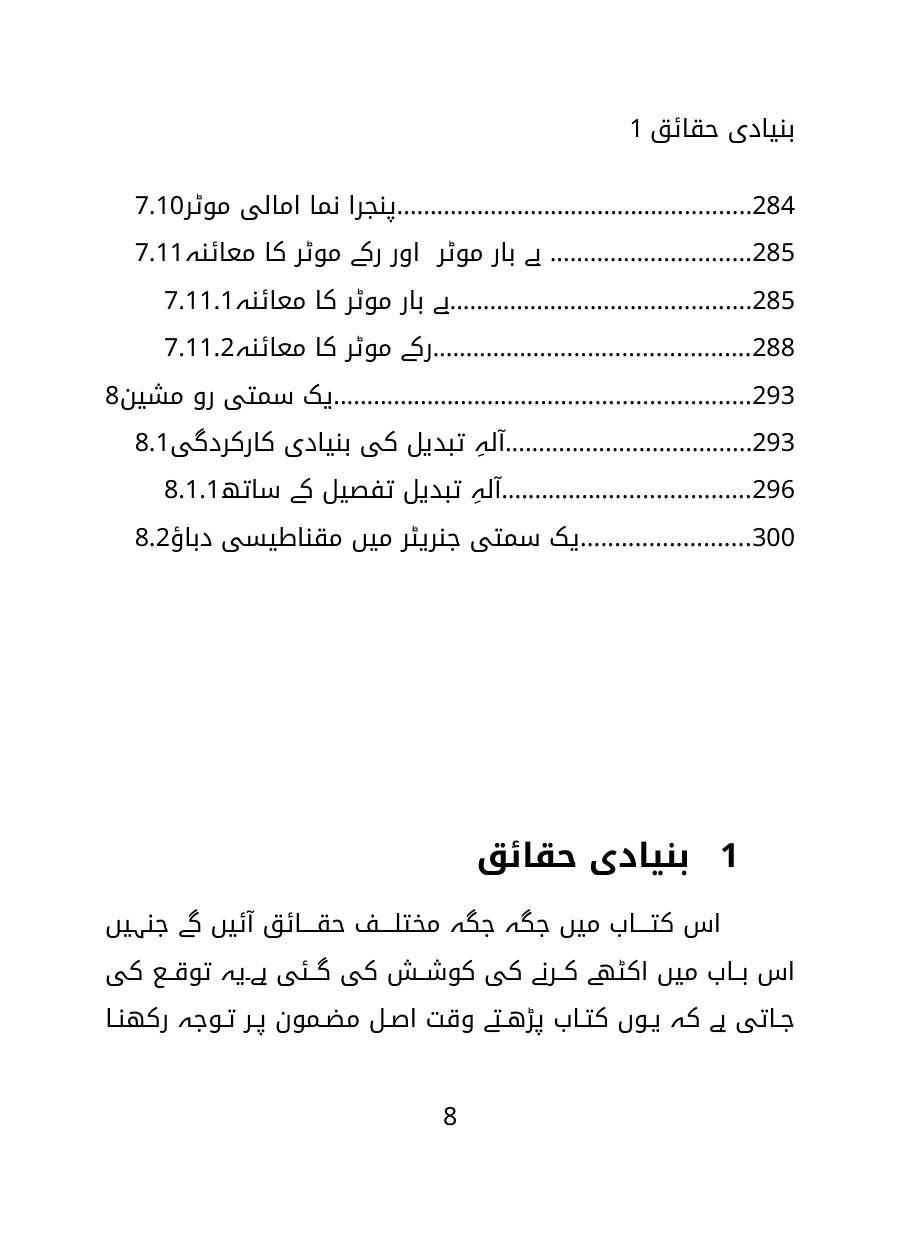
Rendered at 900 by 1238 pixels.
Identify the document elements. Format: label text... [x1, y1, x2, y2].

text اس کتاب میں جگہ جگہ مختلف حقائق آئیں گے جنہیں اس باب میں اکٹھے کرنے کی کوشش کی گئی ہے۔یہ توقع کی جاتی ہے کہ یوں کتاب پڑھتے وقت اصل مضمون پر توجہ رکھنا زیادہ آسان ہوگا۔ [105, 901, 795, 1043]
text 7.11بے بار موٹر اور رکے موٹر کا معائنہ 285 [134, 230, 795, 277]
text 8.2یک سمتی جنریٹر میں مقناطیسی دباؤ 300 [134, 514, 795, 562]
text 7.10پنجرا نما امالی موٹر 284 [134, 182, 795, 230]
text 7.11.1بے بار موٹر کا معائنہ 285 [164, 277, 795, 324]
subtitle بنیادی حقائق [105, 825, 720, 888]
text 7.11.2رکے موٹر کا معائنہ 288 [164, 324, 795, 372]
text 8.1آلہِ تبدیل کی بنیادی کارکردگی 293 [134, 419, 795, 467]
text 8.1.1آلہِ تبدیل تفصیل کے ساتھ 296 [164, 467, 795, 514]
text 8یک سمتی رو مشین 293 [105, 372, 795, 419]
